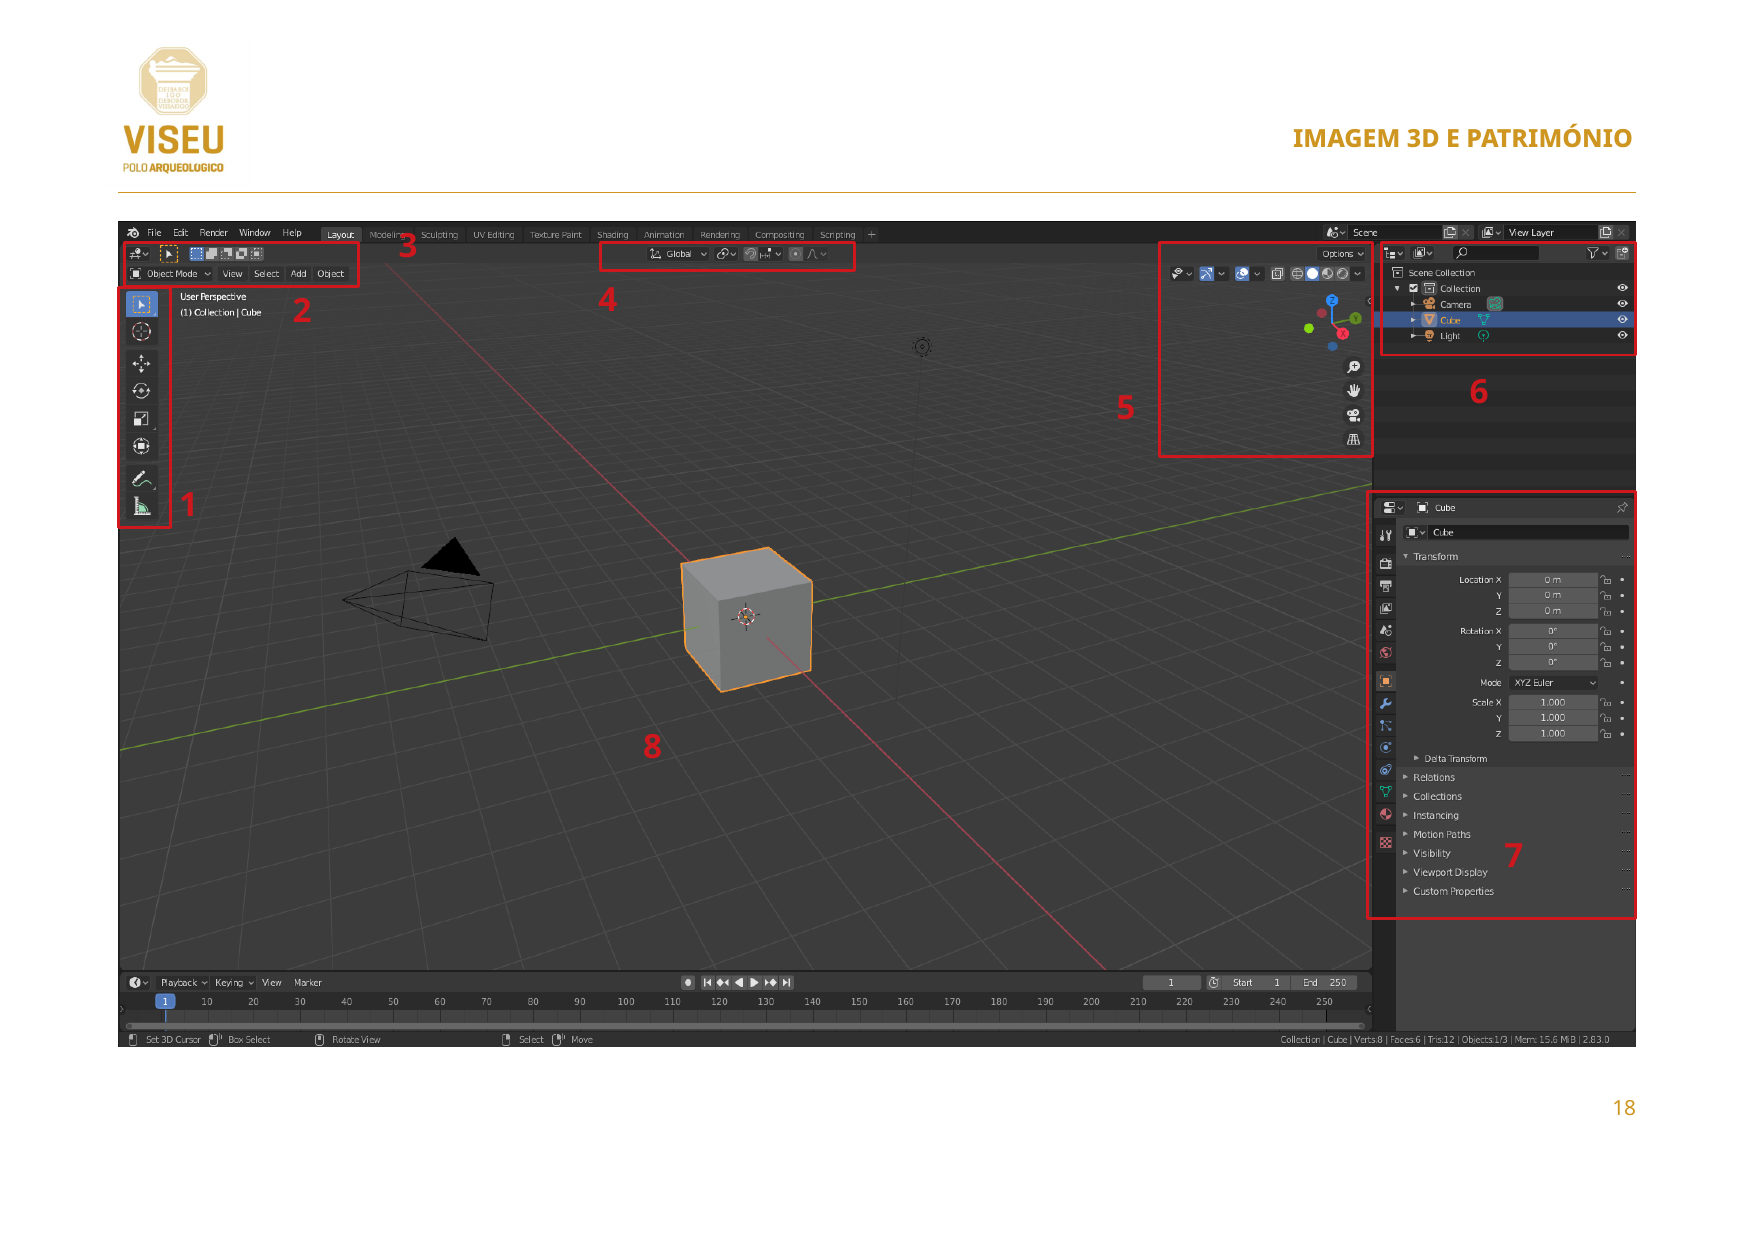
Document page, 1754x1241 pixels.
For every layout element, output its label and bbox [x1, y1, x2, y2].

picture [1383, 244, 1634, 354]
picture [126, 244, 357, 285]
picture [120, 289, 169, 526]
picture [118, 221, 1636, 1047]
picture [1369, 493, 1634, 917]
